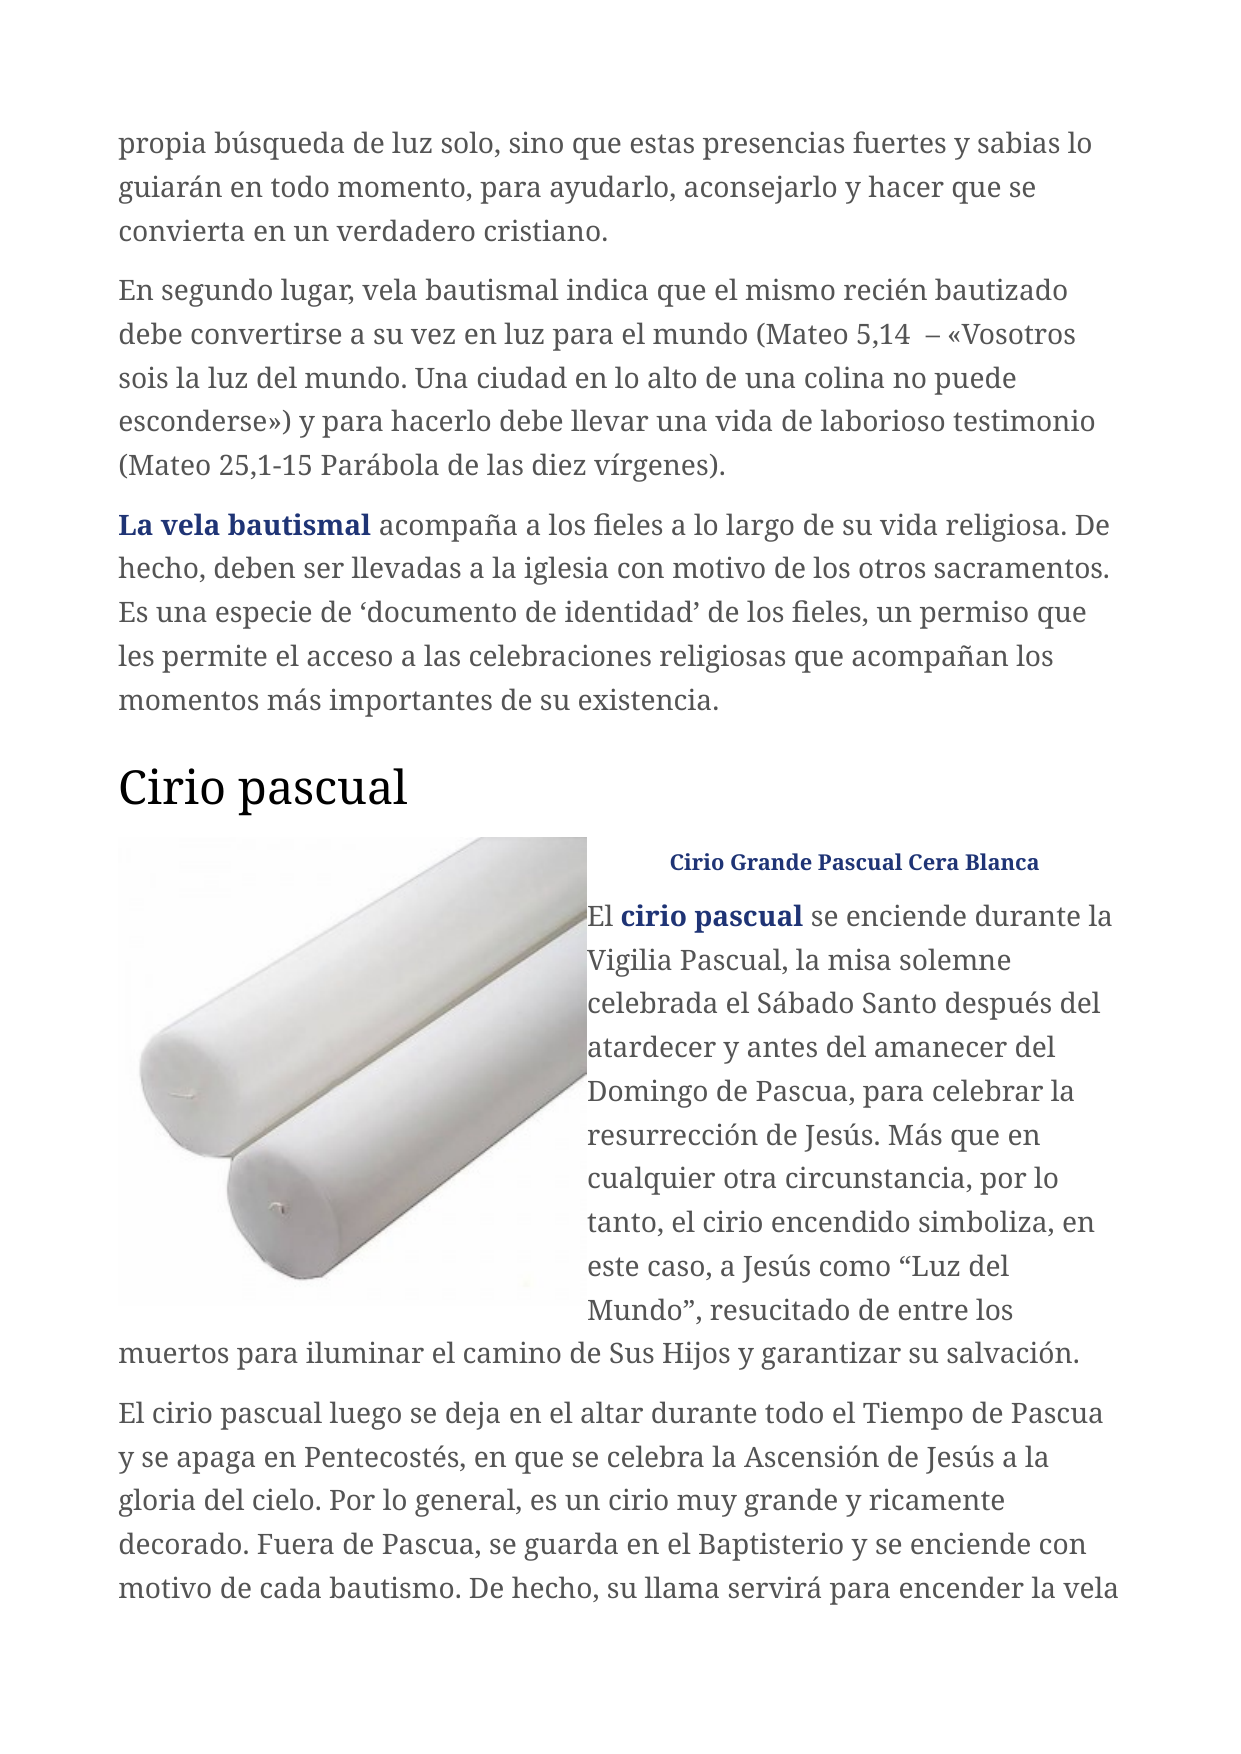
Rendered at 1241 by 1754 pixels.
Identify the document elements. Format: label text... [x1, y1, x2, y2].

picture [118, 837, 587, 1306]
text propia búsqueda de luz solo, sino que estas presencias fuertes y sabias lo guiarán en todo momento, para ayudarlo, aconsejarlo y hacer que se convierta en un verdadero cristiano. [118, 118, 1122, 249]
text El cirio pascual se enciende durante la Vigilia Pascual, la misa solemne celebrada el Sábado Santo después del atardecer y antes del amanecer del Domingo de Pascua, para celebrar la resurrección de Jesús. Más que en cualquier otra circunstancia, por lo tanto, el cirio encendido simboliza, en este caso, a Jesús como “Luz del Mundo”, resucitado de entre los muertos para iluminar el camino de Sus Hijos y garantizar su salvación. [118, 891, 1122, 1372]
text El cirio pascual luego se deja en el altar durante todo el Tiempo de Pascua y se apaga en Pentecostés, en que se celebra la Ascensión de Jesús a la gloria del cielo. Por lo general, es un cirio muy grande y ricamente decorado. Fuera de Pascua, se guarda en el Baptisterio y se enciende con motivo de cada bautismo. De hecho, su llama servirá para encender la vela [118, 1388, 1122, 1607]
subtitle Cirio pascual [118, 754, 1122, 818]
text La vela bautismal acompaña a los fieles a lo largo de su vida religiosa. De hecho, deben ser llevadas a la iglesia con motivo de los otros sacramentos. Es una especie de ‘documento de identidad’ de los fieles, un permiso que les permite el acceso a las celebraciones religiosas que acompañan los momentos más importantes de su existencia. [118, 499, 1122, 718]
text En segundo lugar, vela bautismal indica que el mismo recién bautizado debe convertirse a su vez en luz para el mundo (Mateo 5,14 – «Vosotros sois la luz del mundo. Una ciudad en lo alto de una colina no puede esconderse») y para hacerlo debe llevar una vida de laborioso testimonio (Mateo 25,1-15 Parábola de las diez vírgenes). [118, 265, 1122, 484]
text Cirio Grande Pascual Cera Blanca [587, 837, 1122, 876]
